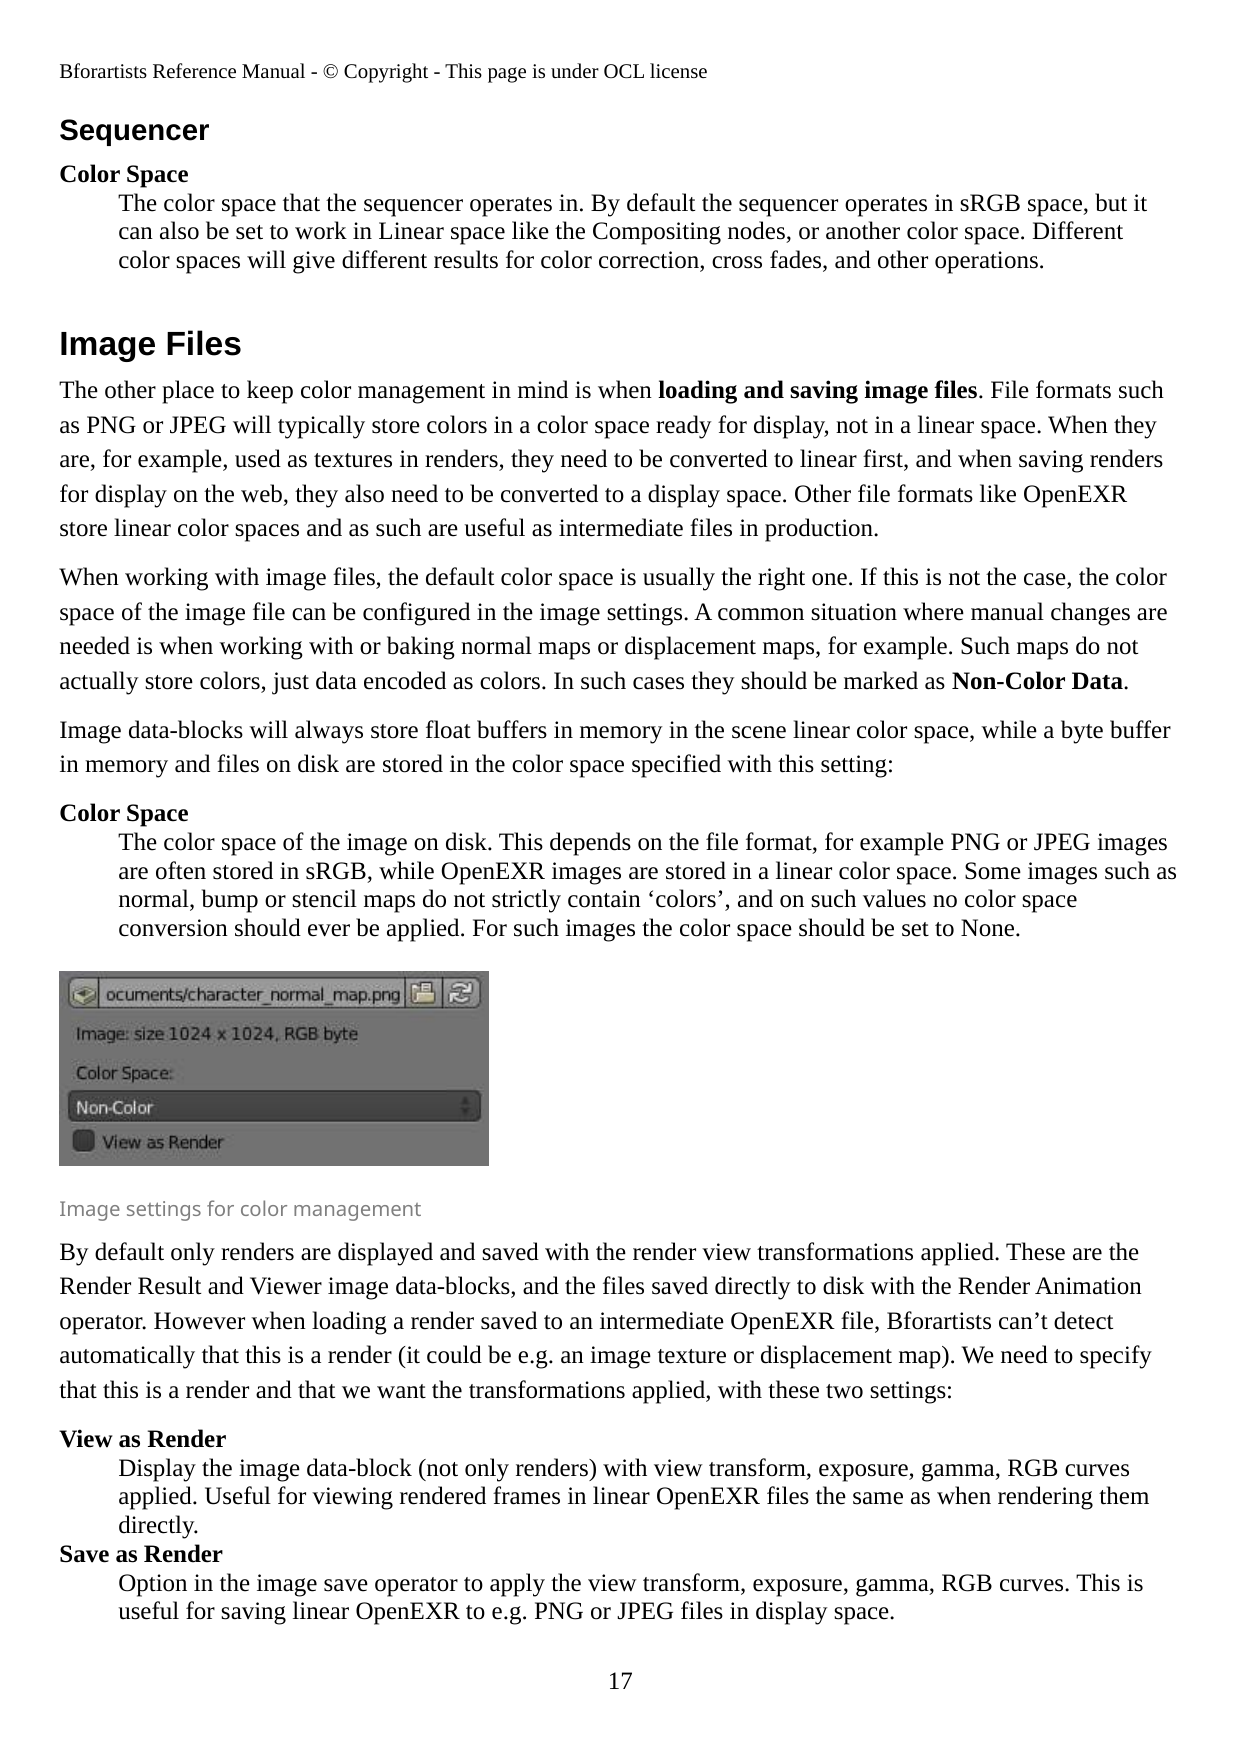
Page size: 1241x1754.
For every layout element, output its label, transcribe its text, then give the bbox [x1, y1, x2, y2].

text Image settings for color management [59, 1191, 1181, 1222]
text Image data-blocks will always store float buffers in memory in the scene linear color space, while a byte buffer in memory and files on disk are stored in the color space specified with this setting: [59, 715, 1181, 778]
subtitle Sequencer [59, 113, 1181, 146]
text When working with image files, the default color space is usually the right one. If this is not the case, the color space of the image file can be configured in the image settings. A common situation where manual changes are needed is when working with or baking normal maps or displacement maps, for example. Such maps do not actually store colors, just data encoded as colors. In such cases they should be marked as Non-Color Data. [59, 562, 1181, 694]
list The color space that the sequencer operates in. By default the sequencer operates in sRGB space, but it can also be set to work in Linear space like the Compositing nodes, or another color space. Different color spaces will give different results for color correction, cross fades, and other operations. [118, 188, 1181, 274]
subtitle Image Files [59, 324, 1181, 363]
subtitle Color Space [59, 159, 1181, 188]
subtitle Color Space [59, 798, 1181, 827]
list Display the image data-block (not only renders) with view transform, exposure, gamma, RGB curves applied. Useful for viewing rendered frames in linear OpenEXR files the same as when rendering them directly. [118, 1453, 1181, 1539]
picture [59, 971, 489, 1166]
subtitle Save as Render [59, 1539, 1181, 1568]
list The color space of the image on disk. This depends on the file format, for example PNG or JPEG images are often stored in sRGB, while OpenEXR images are stored in a linear color space. Some images such as normal, bump or stencil maps do not strictly contain ‘colors’, and on such values no color space conversion should ever be applied. For such images the color space should be set to None. [118, 827, 1181, 942]
subtitle View as Render [59, 1424, 1181, 1453]
text By default only renders are displayed and saved with the render view transformations applied. These are the Render Result and Viewer image data-blocks, and the files saved directly to disk with the Render Animation operator. However when loading a render saved to an intermediate OpenEXR file, Bforartists can’t detect automatically that this is a render (it could be e.g. an image texture or displacement map). We need to specify that this is a render and that we want the transformations applied, with these two settings: [59, 1237, 1181, 1403]
list Option in the image save operator to apply the view transform, exposure, gamma, RGB curves. This is useful for saving linear OpenEXR to e.g. PNG or JPEG files in display space. [118, 1568, 1181, 1625]
text The other place to keep color management in mind is when loading and saving image files. File formats such as PNG or JPEG will typically store colors in a color space ready for display, not in a linear space. When they are, for example, used as textures in renders, they need to be converted to linear first, and when saving renders for display on the web, they also need to be converted to a display space. Other file formats like OpenEXR store linear color spaces and as such are useful as intermediate files in production. [59, 375, 1181, 542]
